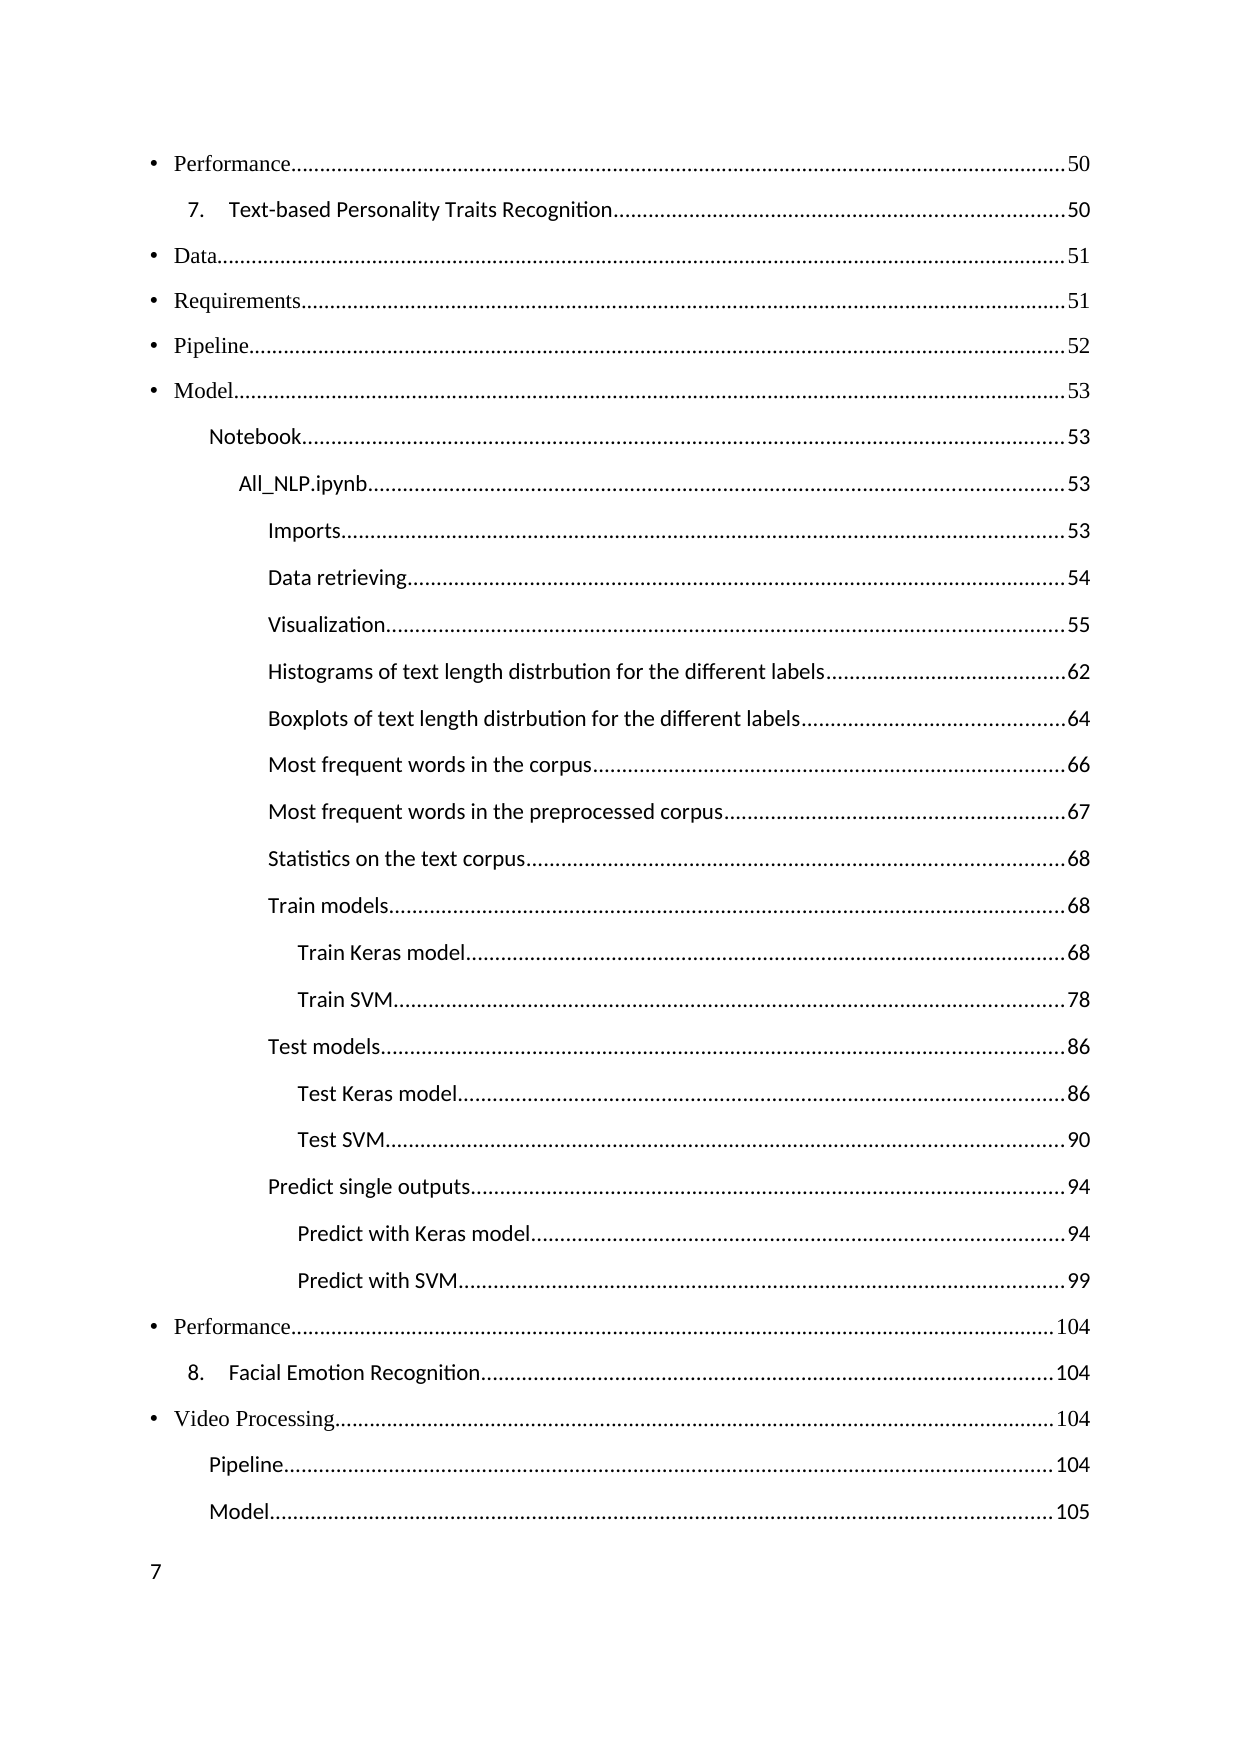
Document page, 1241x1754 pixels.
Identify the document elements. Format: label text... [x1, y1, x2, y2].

text Visualization 55 [268, 610, 1090, 638]
text Notebook 53 [209, 422, 1090, 450]
text Predict with Keras model 94 [297, 1219, 1090, 1247]
text Train Keras model 68 [297, 938, 1090, 966]
text Pipeline 104 [209, 1450, 1090, 1478]
text Test Keras model 86 [297, 1079, 1090, 1107]
list Requirements 51 [150, 287, 1090, 313]
subtitle Text-based Personality Traits Recognition 50 [187, 195, 1090, 223]
text Most frequent words in the preprocessed corpus 67 [268, 797, 1090, 825]
text Most frequent words in the corpus 66 [268, 751, 1090, 778]
list Pipeline 52 [150, 332, 1090, 358]
list Video Processing 104 [150, 1405, 1090, 1431]
text Imports 53 [268, 516, 1090, 544]
text Data retrieving 54 [268, 563, 1090, 591]
text All_NLP.ipynb 53 [238, 469, 1090, 497]
text Train models 68 [268, 891, 1090, 919]
text Boxplots of text length distrbution for the different labels 64 [268, 704, 1090, 732]
text Model 105 [209, 1497, 1090, 1525]
subtitle Facial Emotion Recognition 104 [187, 1358, 1090, 1386]
text Histograms of text length distrbution for the different labels 62 [268, 657, 1090, 685]
text Train SVM 78 [297, 985, 1090, 1013]
text Predict with SVM 99 [297, 1266, 1090, 1294]
list Performance 104 [150, 1313, 1090, 1339]
text Statistics on the text corpus 68 [268, 844, 1090, 872]
text Predict single outputs 94 [268, 1172, 1090, 1200]
list Data 51 [150, 242, 1090, 268]
list Model 53 [150, 377, 1090, 404]
list Performance 50 [150, 150, 1090, 176]
text Test models 86 [268, 1032, 1090, 1060]
text Test SVM 90 [297, 1126, 1090, 1153]
